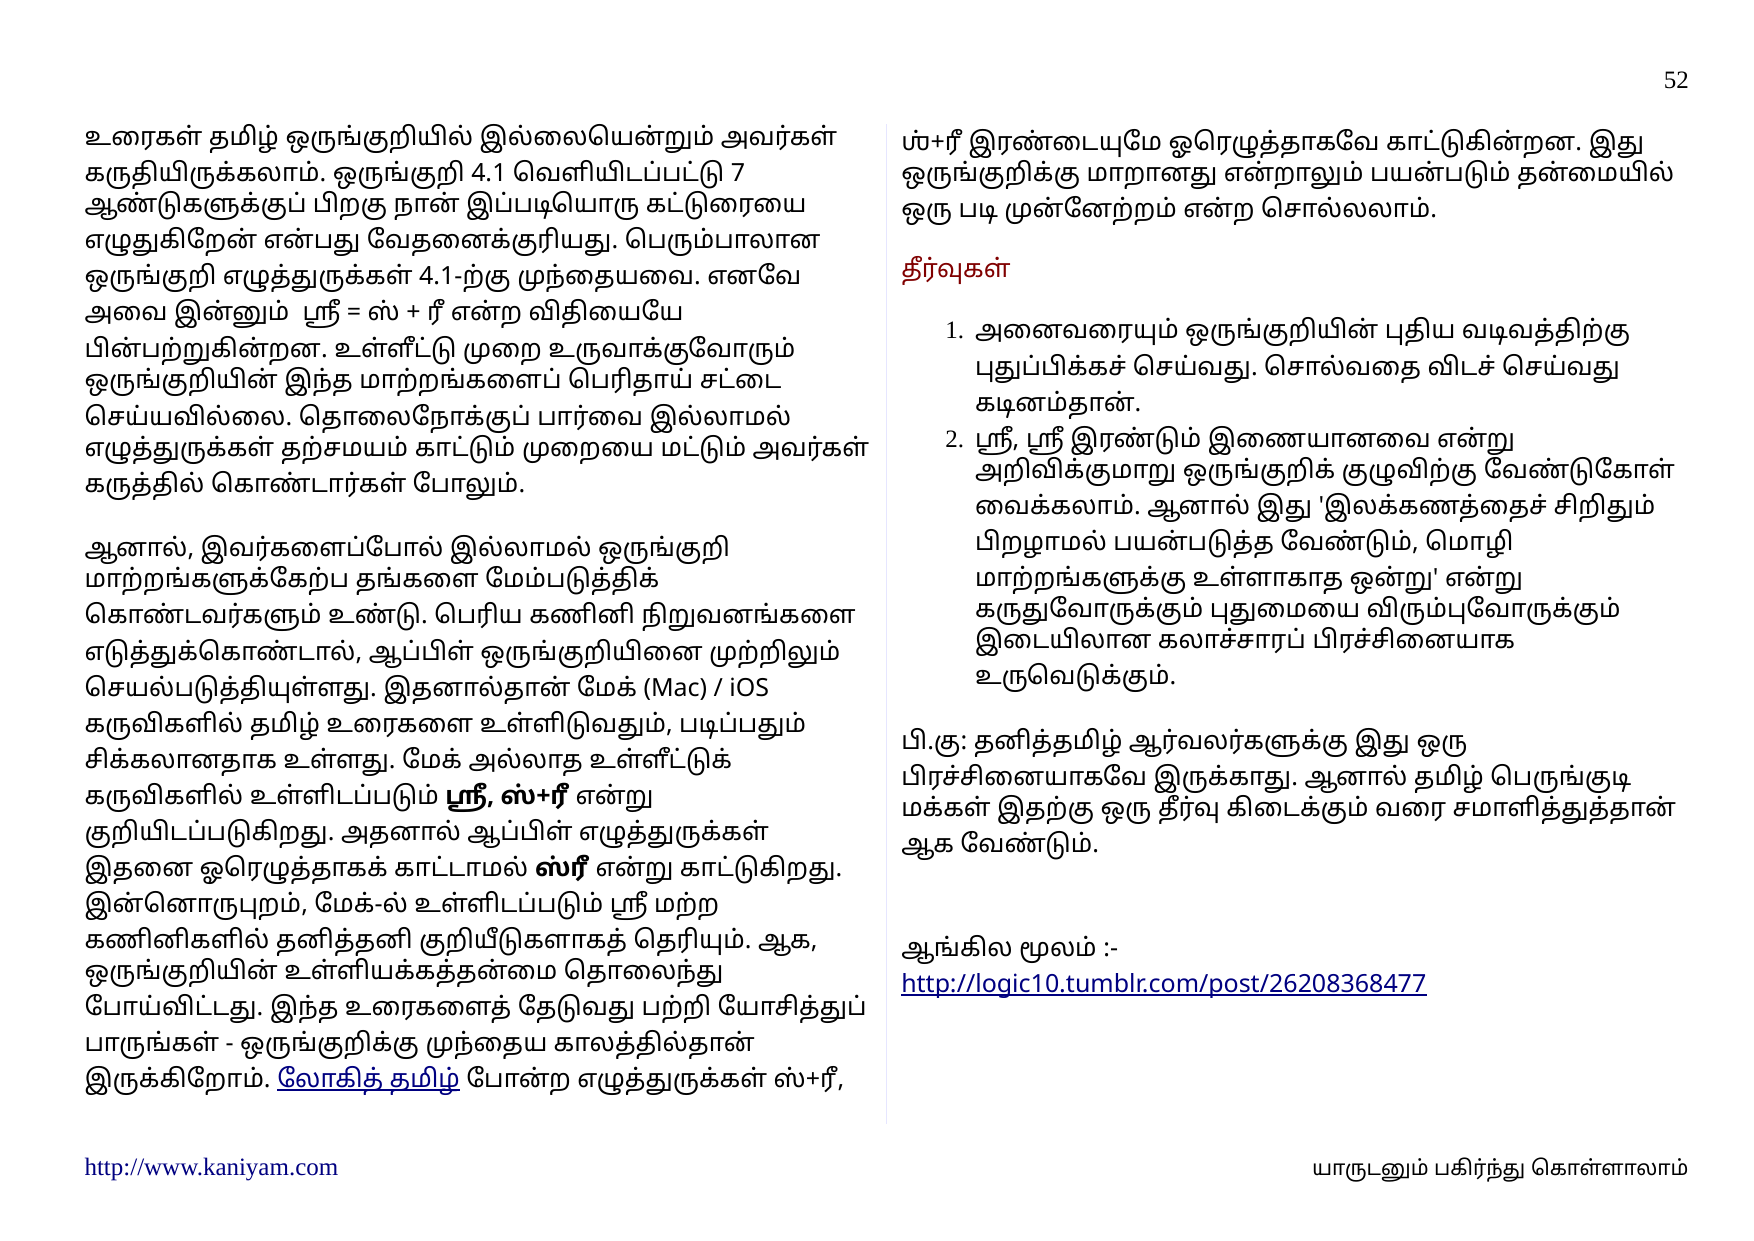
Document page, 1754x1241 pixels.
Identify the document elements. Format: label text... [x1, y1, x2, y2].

text ஆனால், இவர்களைப்போல் இல்லாமல் ஒருங்குறி மாற்றங்களுக்கேற்ப தங்களை மேம்படுத்திக் கொண்டவர்களும் உண்டு. பெரிய கணினி நிறுவனங்களை எடுத்துக்கொண்டால், ஆப்பிள் ஒருங்குறியினை முற்றிலும் செயல்படுத்தியுள்ளது. இதனால்தான் மேக் (Mac) / iOS கருவிகளில் தமிழ் உரைகளை உள்ளிடுவதும், படிப்பதும் சிக்கலானதாக உள்ளது. மேக் அல்லாத உள்ளீட்டுக் கருவிகளில் உள்ளிடப்படும் ஶ்ரீ, ஸ்+ரீ என்று குறியிடப்படுகிறது. அதனால் ஆப்பிள் எழுத்துருக்கள் இதனை ஓரெழுத்தாகக் காட்டாமல் ஸ்‌ரீ என்று காட்டுகிறது. இன்னொருபுறம், மேக்-ல் உள்ளிடப்படும் ஶ்ரீ மற்ற கணினிகளில் தனித்தனி குறியீடுகளாகத் தெரியும். ஆக, ஒருங்குறியின் உள்ளியக்கத்தன்மை தொலைந்து போய்விட்டது. இந்த உரைகளைத் தேடுவது பற்றி யோசித்துப் பாருங்கள் - ஒருங்குறிக்கு முந்தைய காலத்தில்தான் இருக்கிறோம். லோகித் தமிழ் போன்ற எழுத்துருக்கள் ஸ்+ரீ, [84, 530, 872, 1097]
text உரைகள் தமிழ் ஒருங்குறியில் இல்லையென்றும் அவர்கள் கருதியிருக்கலாம். ஒருங்குறி 4.1 வெளியிடப்பட்டு 7 ஆண்டுகளுக்குப் பிறகு நான் இப்படியொரு கட்டுரையை எழுதுகிறேன் என்பது வேதனைக்குரியது. பெரும்பாலான ஒருங்குறி எழுத்துருக்கள் 4.1-ற்கு முந்தையவை. எனவே அவை இன்னும் ஶ்ரீ = ஸ் + ரீ என்ற விதியையே பின்பற்றுகின்றன. உள்ளீட்டு முறை உருவாக்குவோரும் ஒருங்குறியின் இந்த மாற்றங்களைப் பெரிதாய் சட்டை செய்யவில்லை. தொலைநோக்குப் பார்வை இல்லாமல் எழுத்துருக்கள் தற்சமயம் காட்டும் முறையை மட்டும் அவர்கள் கருத்தில் கொண்டார்கள் போலும். [84, 124, 872, 501]
list அனைவரையும் ஒருங்குறியின் புதிய வடிவத்திற்கு புதுப்பிக்கச் செய்வது. சொல்வதை விடச் செய்வது கடினம்தான். [945, 316, 1688, 420]
text தீர்வுகள் [901, 256, 1688, 287]
text ஶ்+ரீ இரண்டையுமே ஓரெழுத்தாகவே காட்டுகின்றன. இது ஒருங்குறிக்கு மாறானது என்றாலும் பயன்படும் தன்மையில் ஒரு படி முன்னேற்றம் என்ற சொல்லலாம். [901, 124, 1688, 227]
text http://logic10.tumblr.com/post/26208368477 [901, 966, 1688, 1000]
text ஆங்கில மூலம் :- [901, 929, 1688, 966]
text பி.கு: தனித்தமிழ் ஆர்வலர்களுக்கு இது ஒரு பிரச்சினையாகவே இருக்காது. ஆனால் தமிழ் பெருங்குடி மக்கள் இதற்கு ஒரு தீர்வு கிடைக்கும் வரை சமாளித்துத்தான் ஆக வேண்டும். [901, 722, 1688, 861]
list ஸ்ரீ, ஶ்ரீ இரண்டும் இணையானவை என்று அறிவிக்குமாறு ஒருங்குறிக் குழுவிற்கு வேண்டுகோள் வைக்கலாம். ஆனால் இது 'இலக்கணத்தைச் சிறிதும் பிறழாமல் பயன்படுத்த வேண்டும், மொழி மாற்றங்களுக்கு உள்ளாகாத ஒன்று' என்று கருதுவோருக்கும் புதுமையை விரும்புவோருக்கும் இடையிலான கலாச்சாரப் பிரச்சினையாக உருவெடுக்கும். [945, 420, 1688, 693]
